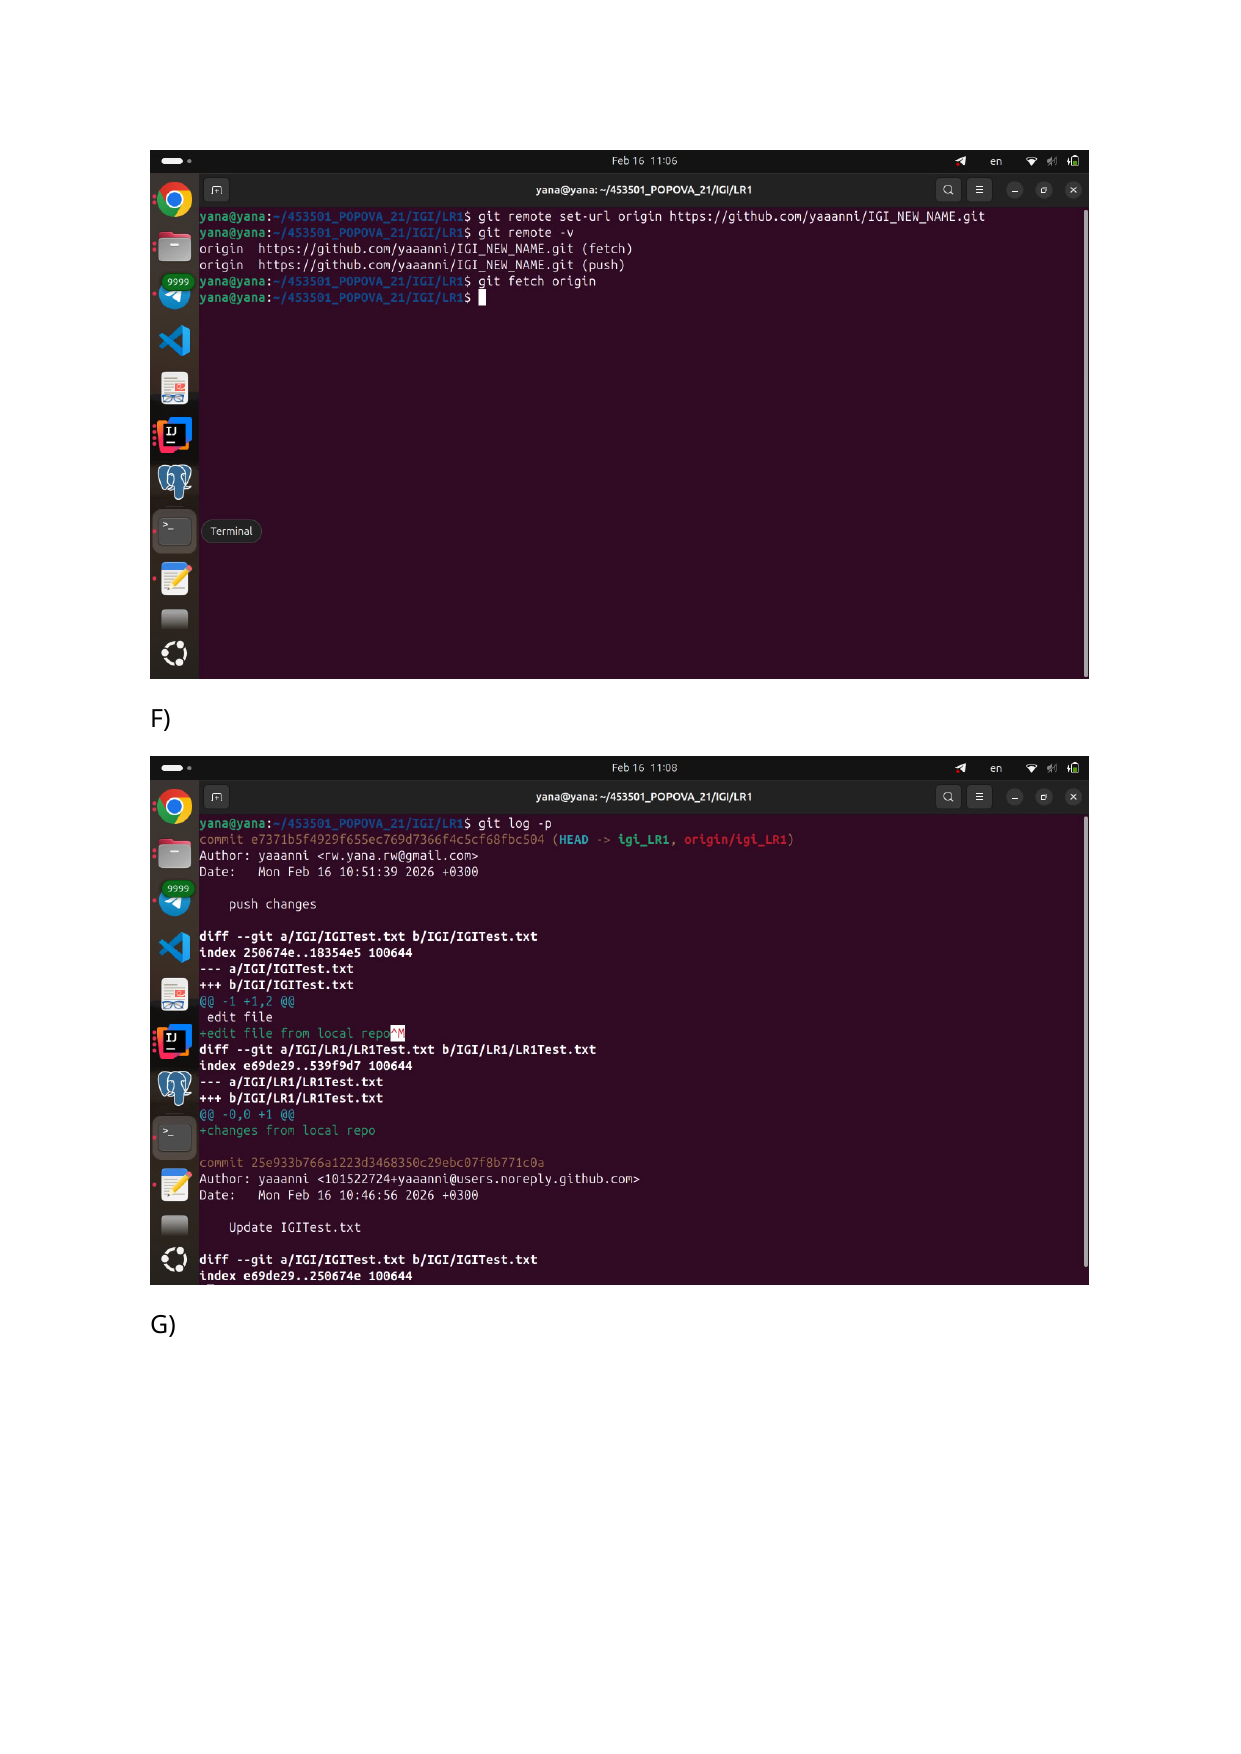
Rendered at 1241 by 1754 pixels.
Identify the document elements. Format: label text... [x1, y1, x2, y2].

text G) [150, 1307, 1090, 1341]
text F) [150, 700, 1090, 734]
